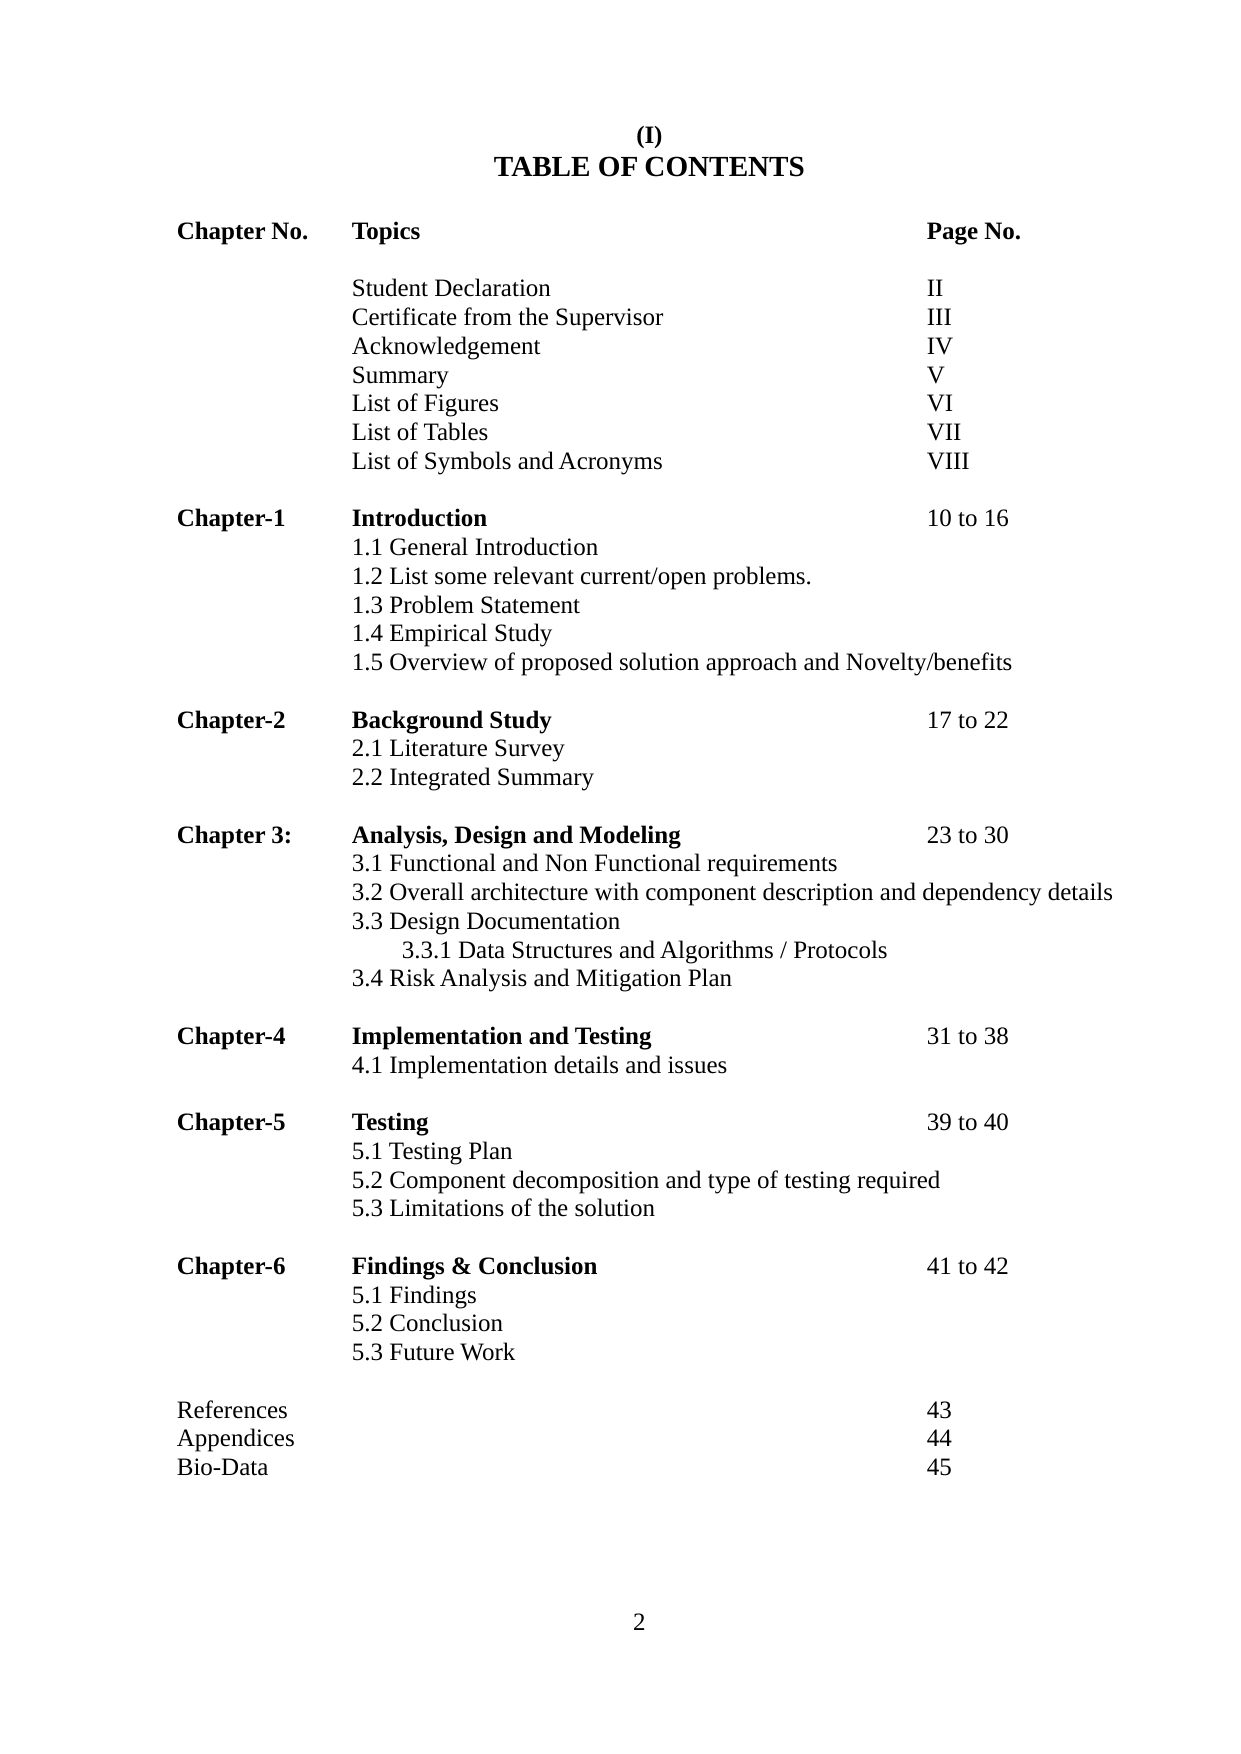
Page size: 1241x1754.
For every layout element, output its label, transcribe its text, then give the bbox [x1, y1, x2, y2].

text 1.1 General Introduction [352, 532, 1122, 561]
text Chapter-1 Introduction 10 to 16 [177, 503, 1122, 532]
text Appendices 44 [177, 1423, 1122, 1452]
text 3.2 Overall architecture with component description and dependency details [177, 877, 1122, 906]
text List of Tables VII [177, 417, 1122, 446]
text Chapter-2 Background Study 17 to 22 [177, 705, 1122, 733]
text Chapter No. Topics Page No. [177, 216, 1122, 245]
text 2.1 Literature Survey [177, 733, 1122, 762]
text 1.5 Overview of proposed solution approach and Novelty/benefits [352, 647, 1122, 676]
text 5.2 Component decomposition and type of testing required [177, 1165, 1122, 1193]
text Summary V [177, 360, 1122, 388]
text 5.3 Limitations of the solution [177, 1193, 1122, 1222]
text References 43 [177, 1395, 1122, 1423]
text Chapter 3: Analysis, Design and Modeling 23 to 30 [177, 820, 1122, 848]
text Chapter-4 Implementation and Testing 31 to 38 [177, 1021, 1122, 1050]
text List of Figures VI [177, 388, 1122, 417]
text Student Declaration II [177, 273, 1122, 302]
text 1.4 Empirical Study [352, 618, 1122, 647]
text 5.1 Findings [177, 1280, 1122, 1308]
text 3.4 Risk Analysis and Mitigation Plan [177, 963, 1122, 992]
text 1.2 List some relevant current/open problems. [352, 561, 1122, 590]
text List of Symbols and Acronyms VIII [177, 446, 1122, 475]
text Chapter-6 Findings & Conclusion 41 to 42 [177, 1251, 1122, 1280]
text 2.2 Integrated Summary [177, 762, 1122, 791]
text 5.2 Conclusion [177, 1308, 1122, 1337]
text Certificate from the Supervisor III [177, 302, 1122, 331]
text 5.1 Testing Plan [177, 1136, 1122, 1165]
text 5.3 Future Work [177, 1337, 1122, 1366]
text (I) [177, 120, 1122, 149]
text Bio-Data 45 [177, 1452, 1122, 1481]
text Acknowledgement IV [177, 331, 1122, 360]
text TABLE OF CONTENTS [177, 149, 1122, 182]
text 3.1 Functional and Non Functional requirements [177, 848, 1122, 877]
text 1.3 Problem Statement [352, 590, 1122, 618]
text Chapter-5 Testing 39 to 40 [177, 1107, 1122, 1136]
text 4.1 Implementation details and issues [177, 1050, 1122, 1078]
text 3.3 Design Documentation [177, 906, 1122, 935]
text 3.3.1 Data Structures and Algorithms / Protocols [177, 935, 1122, 963]
